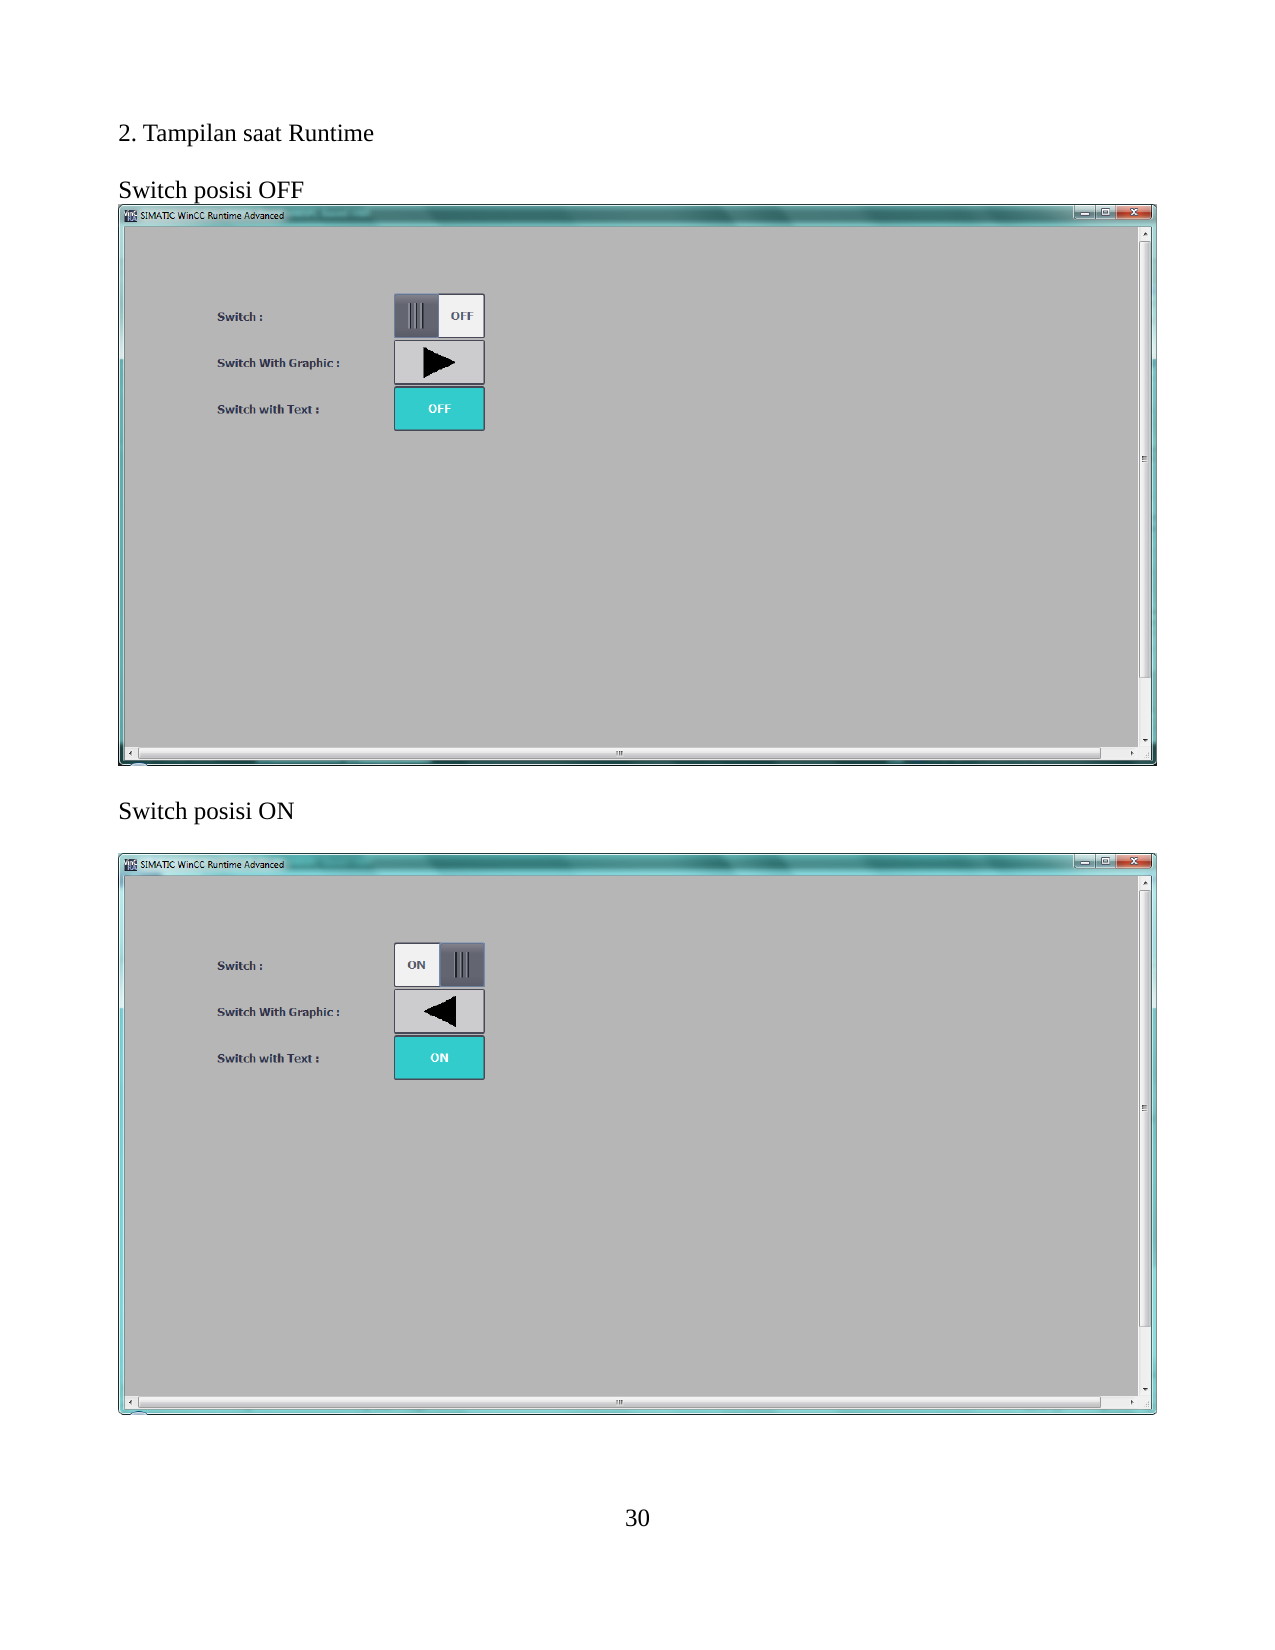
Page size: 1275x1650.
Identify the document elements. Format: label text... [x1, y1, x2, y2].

text Switch posisi OFF [118, 176, 1157, 204]
text 2. Tampilan saat Runtime [118, 118, 1157, 147]
picture [118, 204, 1157, 767]
picture [118, 853, 1157, 1416]
text Switch posisi ON [118, 796, 1157, 824]
